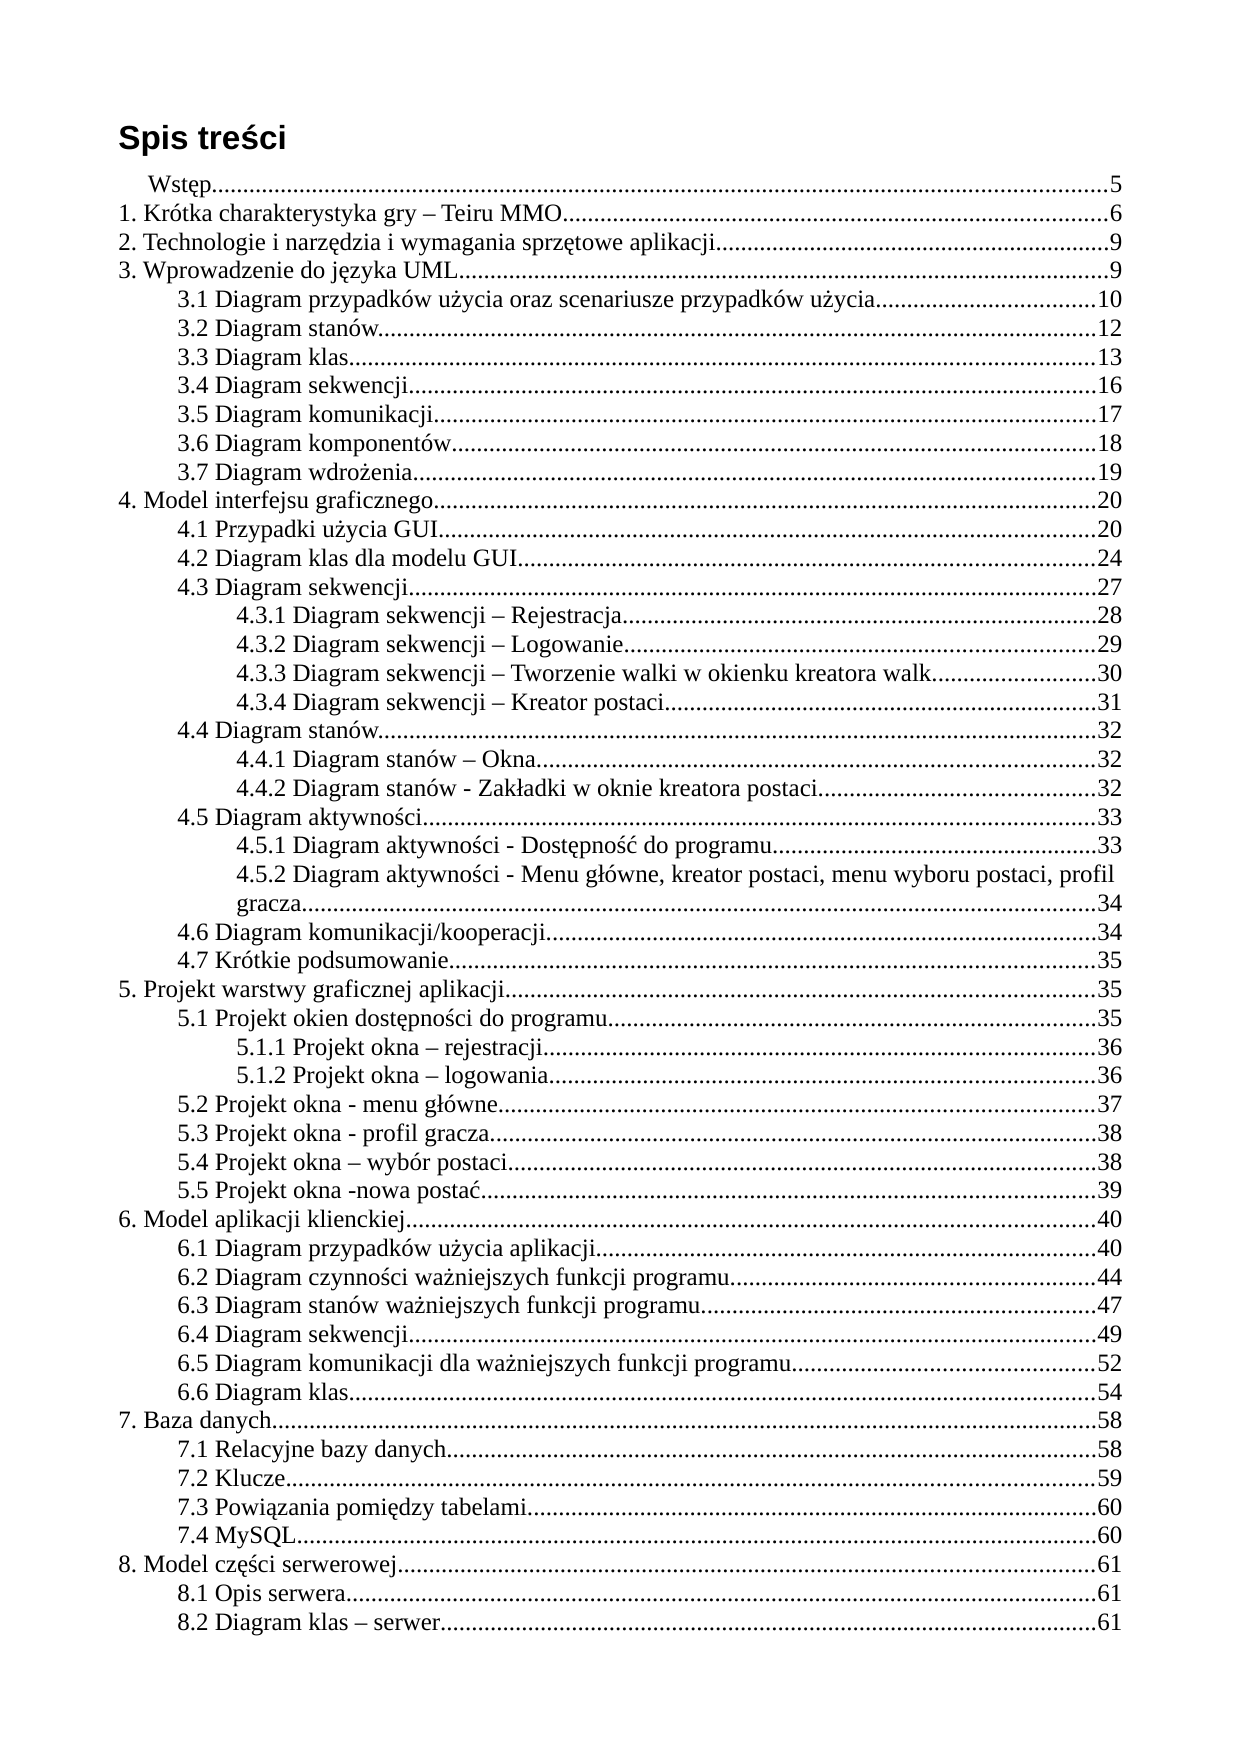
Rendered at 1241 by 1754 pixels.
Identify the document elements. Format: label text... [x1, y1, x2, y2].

text 6.6 Diagram klas 54 [177, 1377, 1122, 1405]
text 7.2 Klucze. 59 [177, 1463, 1122, 1492]
text 6.5 Diagram komunikacji dla ważniejszych funkcji programu. 52 [177, 1348, 1122, 1377]
text 6.2 Diagram czynności ważniejszych funkcji programu. 44 [177, 1262, 1122, 1290]
text 5.1.2 Projekt okna – logowania. 36 [236, 1060, 1122, 1089]
text 4.3 Diagram sekwencji 27 [177, 572, 1122, 600]
text 5.1 Projekt okien dostępności do programu. 35 [177, 1003, 1122, 1032]
text 1. Krótka charakterystyka gry – Teiru MMO. 6 [118, 198, 1122, 227]
text 8.2 Diagram klas – serwer 61 [177, 1607, 1122, 1635]
text 3.7 Diagram wdrożenia 19 [177, 457, 1122, 485]
text 4.4.2 Diagram stanów - Zakładki w oknie kreatora postaci. 32 [236, 773, 1122, 802]
text 4.3.1 Diagram sekwencji – Rejestracja 28 [236, 600, 1122, 629]
text 5.1.1 Projekt okna – rejestracji. 36 [236, 1032, 1122, 1060]
text 5.5 Projekt okna -nowa postać. 39 [177, 1175, 1122, 1204]
text 2. Technologie i narzędzia i wymagania sprzętowe aplikacji. 9 [118, 227, 1122, 255]
text 6.4 Diagram sekwencji 49 [177, 1319, 1122, 1348]
text 4.3.2 Diagram sekwencji – Logowanie 29 [236, 629, 1122, 658]
text 5.3 Projekt okna - profil gracza. 38 [177, 1118, 1122, 1147]
text 6. Model aplikacji klienckiej. 40 [118, 1204, 1122, 1233]
text 4.5.2 Diagram aktywności - Menu główne, kreator postaci, menu wyboru postaci, profil gracza. 34 [236, 859, 1122, 917]
text 7.3 Powiązania pomiędzy tabelami. 60 [177, 1492, 1122, 1520]
text 6.1 Diagram przypadków użycia aplikacji. 40 [177, 1233, 1122, 1262]
text 3. Wprowadzenie do języka UML. 9 [118, 255, 1122, 284]
text 3.2 Diagram stanów. 12 [177, 313, 1122, 342]
text 6.3 Diagram stanów ważniejszych funkcji programu. 47 [177, 1290, 1122, 1319]
text 3.1 Diagram przypadków użycia oraz scenariusze przypadków użycia 10 [177, 284, 1122, 313]
text 4.5.1 Diagram aktywności - Dostępność do programu 33 [236, 830, 1122, 859]
text Wstęp 5 [148, 169, 1122, 198]
text 8. Model części serwerowej 61 [118, 1549, 1122, 1578]
text 4.6 Diagram komunikacji/kooperacji. 34 [177, 917, 1122, 945]
text 3.5 Diagram komunikacji 17 [177, 399, 1122, 428]
text 4.4.1 Diagram stanów – Okna. 32 [236, 744, 1122, 773]
text 5. Projekt warstwy graficznej aplikacji. 35 [118, 974, 1122, 1003]
text 4.1 Przypadki użycia GUI 20 [177, 514, 1122, 543]
text 5.2 Projekt okna - menu główne 37 [177, 1089, 1122, 1118]
text 5.4 Projekt okna – wybór postaci. 38 [177, 1147, 1122, 1175]
text 4.3.3 Diagram sekwencji – Tworzenie walki w okienku kreatora walk. 30 [236, 658, 1122, 687]
text 3.6 Diagram komponentów 18 [177, 428, 1122, 457]
text 8.1 Opis serwera 61 [177, 1578, 1122, 1607]
subtitle Spis treści [118, 118, 1122, 157]
text 4.2 Diagram klas dla modelu GUI 24 [177, 543, 1122, 572]
text 4.4 Diagram stanów. 32 [177, 715, 1122, 744]
text 4. Model interfejsu graficznego. 20 [118, 485, 1122, 514]
text 3.4 Diagram sekwencji 16 [177, 370, 1122, 399]
text 7.1 Relacyjne bazy danych. 58 [177, 1434, 1122, 1463]
text 4.7 Krótkie podsumowanie. 35 [177, 945, 1122, 974]
text 7. Baza danych. 58 [118, 1405, 1122, 1434]
text 7.4 MySQL 60 [177, 1520, 1122, 1549]
text 3.3 Diagram klas 13 [177, 342, 1122, 370]
text 4.5 Diagram aktywności 33 [177, 802, 1122, 830]
text 4.3.4 Diagram sekwencji – Kreator postaci. 31 [236, 687, 1122, 715]
